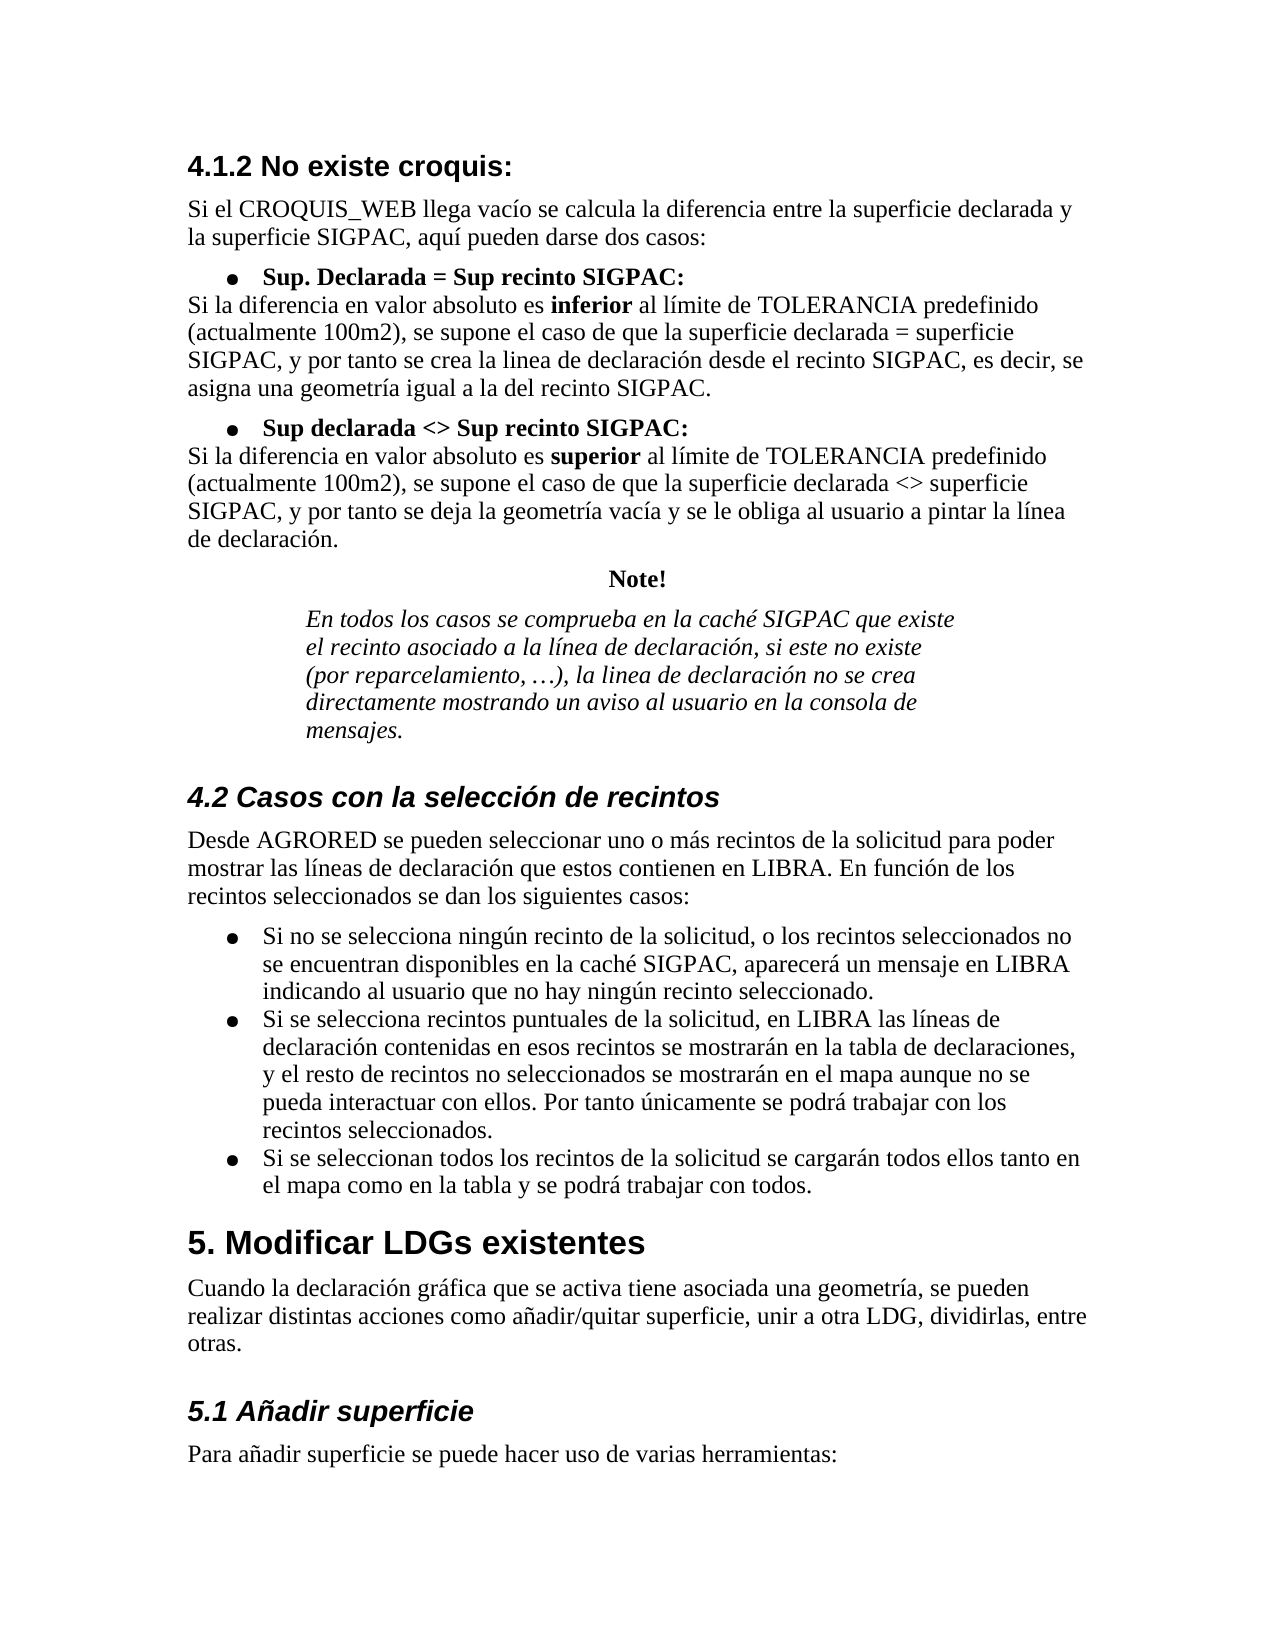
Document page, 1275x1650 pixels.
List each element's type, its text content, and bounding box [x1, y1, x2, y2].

list Si se seleccionan todos los recintos de la solicitud se cargarán todos ellos tanto en el mapa como en la tabla y se podrá trabajar con todos. [225, 1144, 1087, 1199]
text Note! [187, 565, 1087, 593]
text Si la diferencia en valor absoluto es superior al límite de TOLERANCIA predefinido (actualmente 100m2), se supone el caso de que la superficie declarada <> superficie SIGPAC, y por tanto se deja la geometría vacía y se le obliga al usuario a pintar la línea de declaración. [187, 442, 1087, 553]
subtitle 5.1 Añadir superficie [187, 1395, 1087, 1427]
list Si no se selecciona ningún recinto de la solicitud, o los recintos seleccionados no se encuentran disponibles en la caché SIGPAC, aparecerá un mensaje en LIBRA indicando al usuario que no hay ningún recinto seleccionado. [225, 922, 1087, 1005]
list Sup declarada <> Sup recinto SIGPAC: [225, 414, 1087, 442]
subtitle 4.1.2 No existe croquis: [187, 150, 1087, 183]
text Cuando la declaración gráfica que se activa tiene asociada una geometría, se pueden realizar distintas acciones como añadir/quitar superficie, unir a otra LDG, dividirlas, entre otras. [187, 1274, 1087, 1357]
text En todos los casos se comprueba en la caché SIGPAC que existe el recinto asociado a la línea de declaración, si este no existe (por reparcelamiento, …), la linea de declaración no se crea directamente mostrando un aviso al usuario en la consola de mensajes. [306, 605, 969, 744]
list Si se selecciona recintos puntuales de la solicitud, en LIBRA las líneas de declaración contenidas en esos recintos se mostrarán en la tabla de declaraciones, y el resto de recintos no seleccionados se mostrarán en el mapa aunque no se pueda interactuar con ellos. Por tanto únicamente se podrá trabajar con los recintos seleccionados. [225, 1005, 1087, 1144]
text Si el CROQUIS_WEB llega vacío se calcula la diferencia entre la superficie declarada y la superficie SIGPAC, aquí pueden darse dos casos: [187, 195, 1087, 251]
text Desde AGRORED se pueden seleccionar uno o más recintos de la solicitud para poder mostrar las líneas de declaración que estos contienen en LIBRA. En función de los recintos seleccionados se dan los siguientes casos: [187, 826, 1087, 909]
subtitle 5. Modificar LDGs existentes [187, 1224, 1087, 1262]
text Para añadir superficie se puede hacer uso de varias herramientas: [187, 1440, 1087, 1468]
subtitle 4.2 Casos con la selección de recintos [187, 781, 1087, 814]
text Si la diferencia en valor absoluto es inferior al límite de TOLERANCIA predefinido (actualmente 100m2), se supone el caso de que la superficie declarada = superficie SIGPAC, y por tanto se crea la linea de declaración desde el recinto SIGPAC, es decir, se asigna una geometría igual a la del recinto SIGPAC. [187, 291, 1087, 402]
list Sup. Declarada = Sup recinto SIGPAC: [225, 263, 1087, 291]
